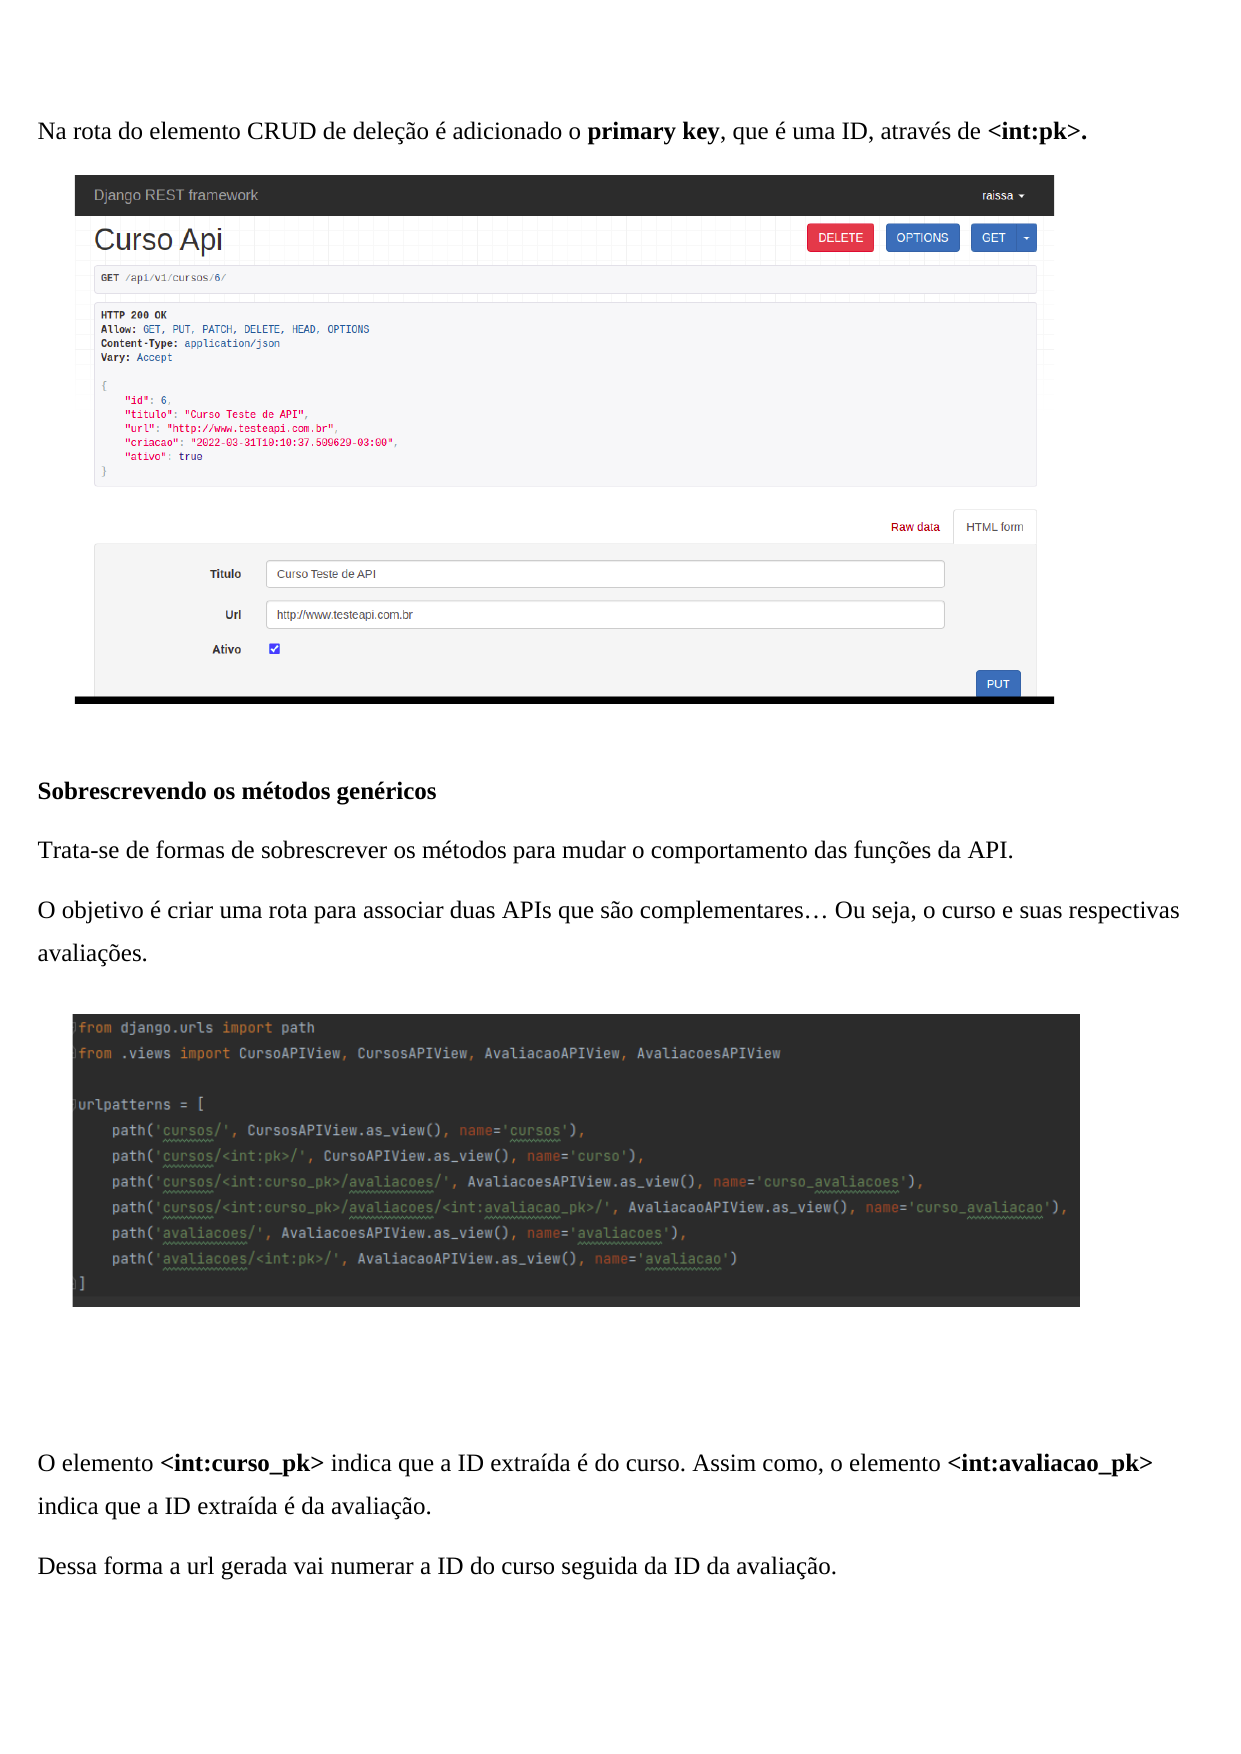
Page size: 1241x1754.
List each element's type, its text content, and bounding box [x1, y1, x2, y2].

text Sobrescrevendo os métodos genéricos [37, 776, 1203, 804]
text Dessa forma a url gerada vai numerar a ID do curso seguida da ID da avaliação. [37, 1551, 1203, 1579]
picture [72, 1014, 157, 1131]
text Na rota do elemento CRUD de deleção é adicionado o primary key, que é uma ID, através de <int:pk>. [37, 116, 1203, 144]
text O objetivo é criar uma rota para associar duas APIs que são complementares… Ou seja, o curso e suas respectivas avaliações. [37, 895, 1203, 967]
text Trata-se de formas de sobrescrever os métodos para mudar o comportamento das funções da API. [37, 836, 1203, 864]
picture [74, 175, 144, 704]
text O elemento <int:curso_pk> indica que a ID extraída é do curso. Assim como, o elemento <int:avaliacao_pk> indica que a ID extraída é da avaliação. [37, 1448, 1203, 1520]
